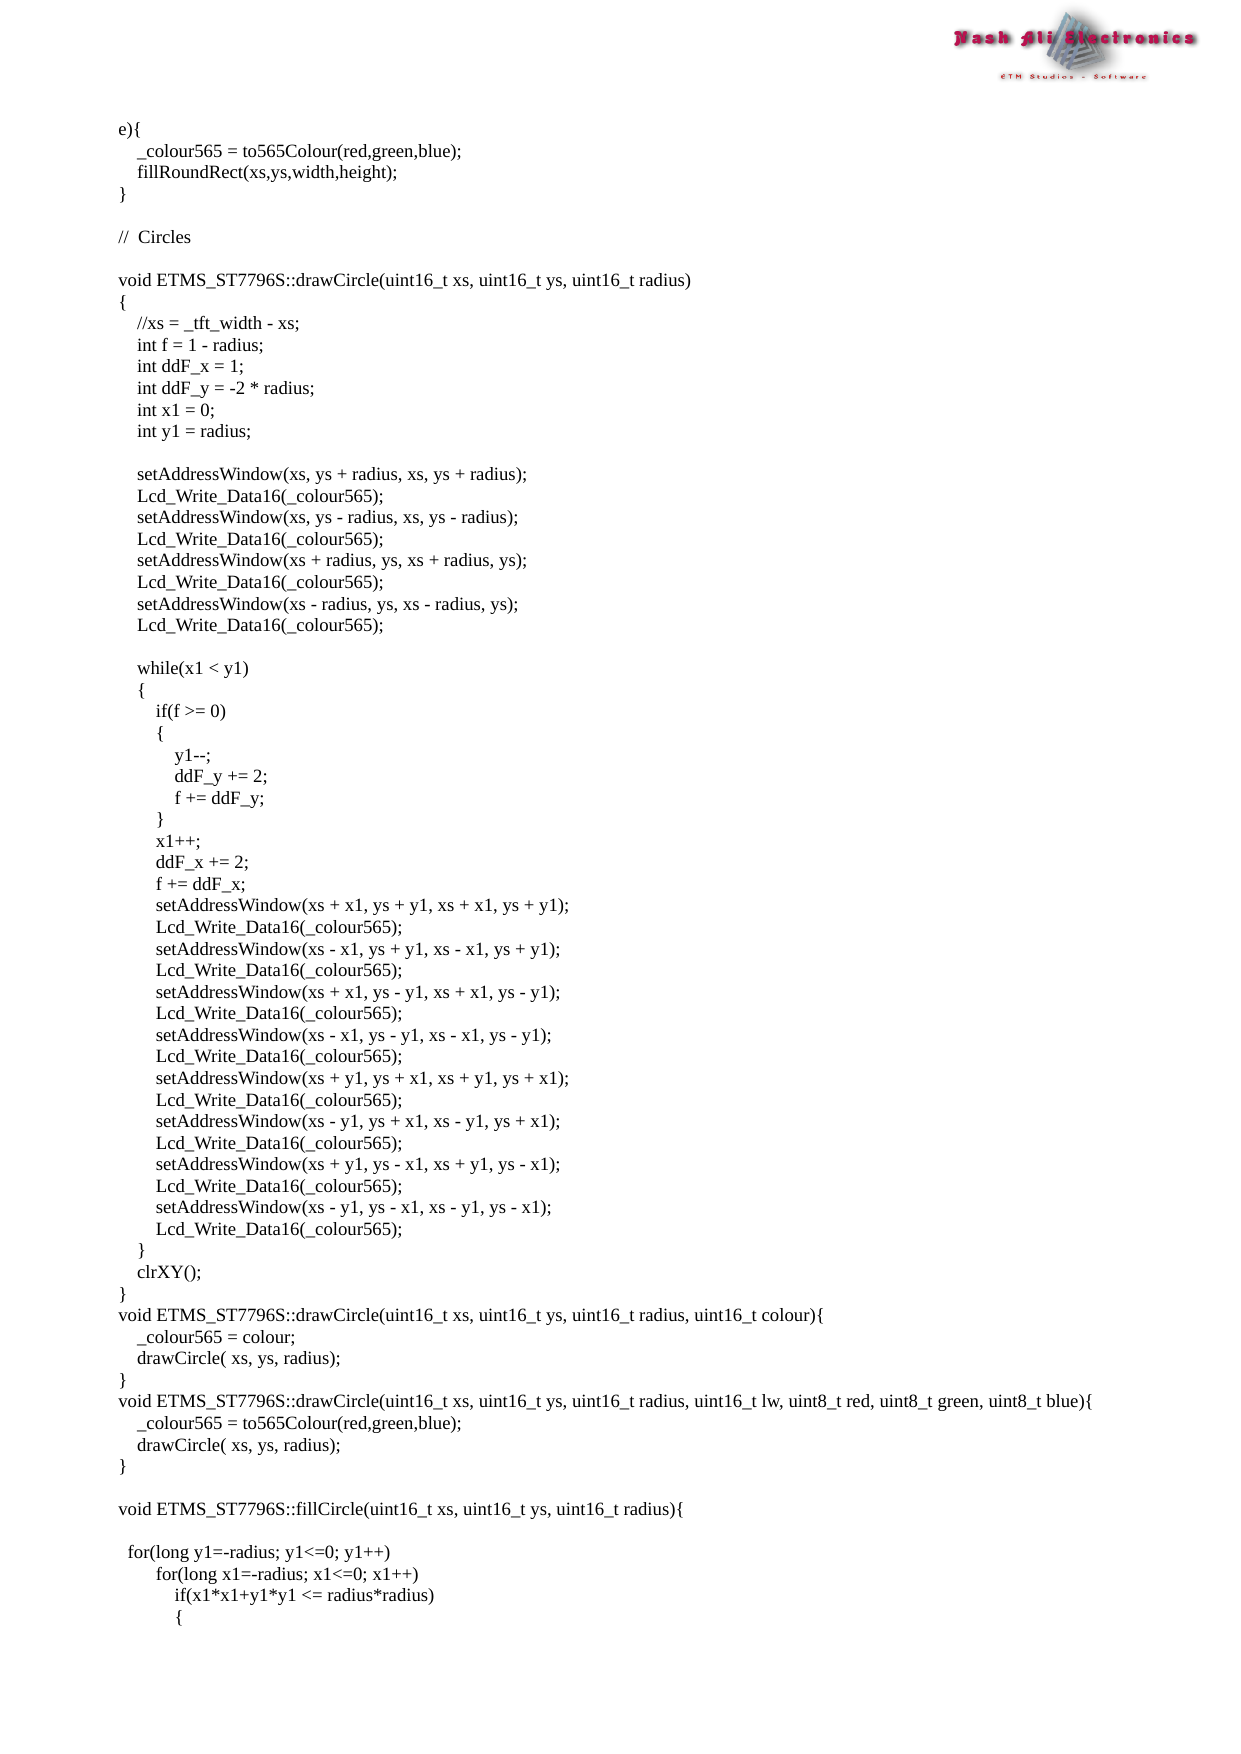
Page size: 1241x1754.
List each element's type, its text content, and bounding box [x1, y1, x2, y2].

text setAddressWindow(xs - x1, ys - y1, xs - x1, ys - y1); [118, 1024, 1122, 1045]
text } [118, 1239, 1122, 1261]
text setAddressWindow(xs, ys + radius, xs, ys + radius); [118, 463, 1122, 485]
text Lcd_Write_Data16(_colour565); [118, 1218, 1122, 1239]
text { [118, 679, 1122, 700]
text f += ddF_x; [118, 873, 1122, 894]
text } [118, 1282, 1122, 1304]
text if(x1*x1+y1*y1 <= radius*radius) [118, 1584, 1122, 1606]
text int ddF_x = 1; [118, 355, 1122, 377]
text setAddressWindow(xs + y1, ys - x1, xs + y1, ys - x1); [118, 1153, 1122, 1175]
text while(x1 < y1) [118, 657, 1122, 679]
text int x1 = 0; [118, 398, 1122, 420]
text } [118, 1455, 1122, 1477]
text setAddressWindow(xs + y1, ys + x1, xs + y1, ys + x1); [118, 1067, 1122, 1088]
text setAddressWindow(xs - radius, ys, xs - radius, ys); [118, 592, 1122, 614]
text Lcd_Write_Data16(_colour565); [118, 485, 1122, 506]
text for(long y1=-radius; y1<=0; y1++) [118, 1541, 1122, 1563]
text if(f >= 0) [118, 700, 1122, 722]
text } [118, 1369, 1122, 1390]
text ddF_x += 2; [118, 851, 1122, 873]
text clrXY(); [118, 1261, 1122, 1282]
text setAddressWindow(xs - y1, ys - x1, xs - y1, ys - x1); [118, 1196, 1122, 1218]
text Lcd_Write_Data16(_colour565); [118, 528, 1122, 549]
text _colour565 = colour; [118, 1326, 1122, 1347]
text Lcd_Write_Data16(_colour565); [118, 1088, 1122, 1110]
text void ETMS_ST7796S::drawCircle(uint16_t xs, uint16_t ys, uint16_t radius) [118, 269, 1122, 291]
text y1--; [118, 743, 1122, 765]
text } [118, 808, 1122, 830]
text int ddF_y = -2 * radius; [118, 377, 1122, 398]
text drawCircle( xs, ys, radius); [118, 1433, 1122, 1455]
text setAddressWindow(xs - x1, ys + y1, xs - x1, ys + y1); [118, 937, 1122, 959]
text _colour565 = to565Colour(red,green,blue); [118, 140, 1122, 161]
text { [118, 1606, 1122, 1627]
text _colour565 = to565Colour(red,green,blue); [118, 1412, 1122, 1433]
text drawCircle( xs, ys, radius); [118, 1347, 1122, 1369]
text setAddressWindow(xs + x1, ys - y1, xs + x1, ys - y1); [118, 981, 1122, 1002]
text { [118, 291, 1122, 312]
text Lcd_Write_Data16(_colour565); [118, 1002, 1122, 1024]
text void ETMS_ST7796S::drawCircle(uint16_t xs, uint16_t ys, uint16_t radius, uint16_t colour){ [118, 1304, 1122, 1326]
text setAddressWindow(xs + x1, ys + y1, xs + x1, ys + y1); [118, 894, 1122, 916]
text setAddressWindow(xs - y1, ys + x1, xs - y1, ys + x1); [118, 1110, 1122, 1132]
text e){ [118, 118, 1122, 140]
text { [118, 722, 1122, 743]
text void ETMS_ST7796S::fillCircle(uint16_t xs, uint16_t ys, uint16_t radius){ [118, 1498, 1122, 1520]
text Lcd_Write_Data16(_colour565); [118, 916, 1122, 937]
text //xs = _tft_width - xs; [118, 312, 1122, 334]
text Lcd_Write_Data16(_colour565); [118, 571, 1122, 592]
text Lcd_Write_Data16(_colour565); [118, 959, 1122, 981]
text Lcd_Write_Data16(_colour565); [118, 614, 1122, 636]
text int y1 = radius; [118, 420, 1122, 442]
text Lcd_Write_Data16(_colour565); [118, 1045, 1122, 1067]
text // Circles [118, 226, 1122, 247]
text void ETMS_ST7796S::drawCircle(uint16_t xs, uint16_t ys, uint16_t radius, uint16_t lw, uint8_t red, uint8_t green, uint8_t blue){ [118, 1390, 1122, 1412]
text setAddressWindow(xs + radius, ys, xs + radius, ys); [118, 549, 1122, 571]
text f += ddF_y; [118, 787, 1122, 808]
text int f = 1 - radius; [118, 334, 1122, 355]
text setAddressWindow(xs, ys - radius, xs, ys - radius); [118, 506, 1122, 528]
text } [118, 183, 1122, 204]
picture [917, 0, 1240, 89]
text x1++; [118, 830, 1122, 851]
text fillRoundRect(xs,ys,width,height); [118, 161, 1122, 183]
text for(long x1=-radius; x1<=0; x1++) [118, 1563, 1122, 1584]
text Lcd_Write_Data16(_colour565); [118, 1132, 1122, 1153]
text ddF_y += 2; [118, 765, 1122, 787]
text Lcd_Write_Data16(_colour565); [118, 1175, 1122, 1196]
